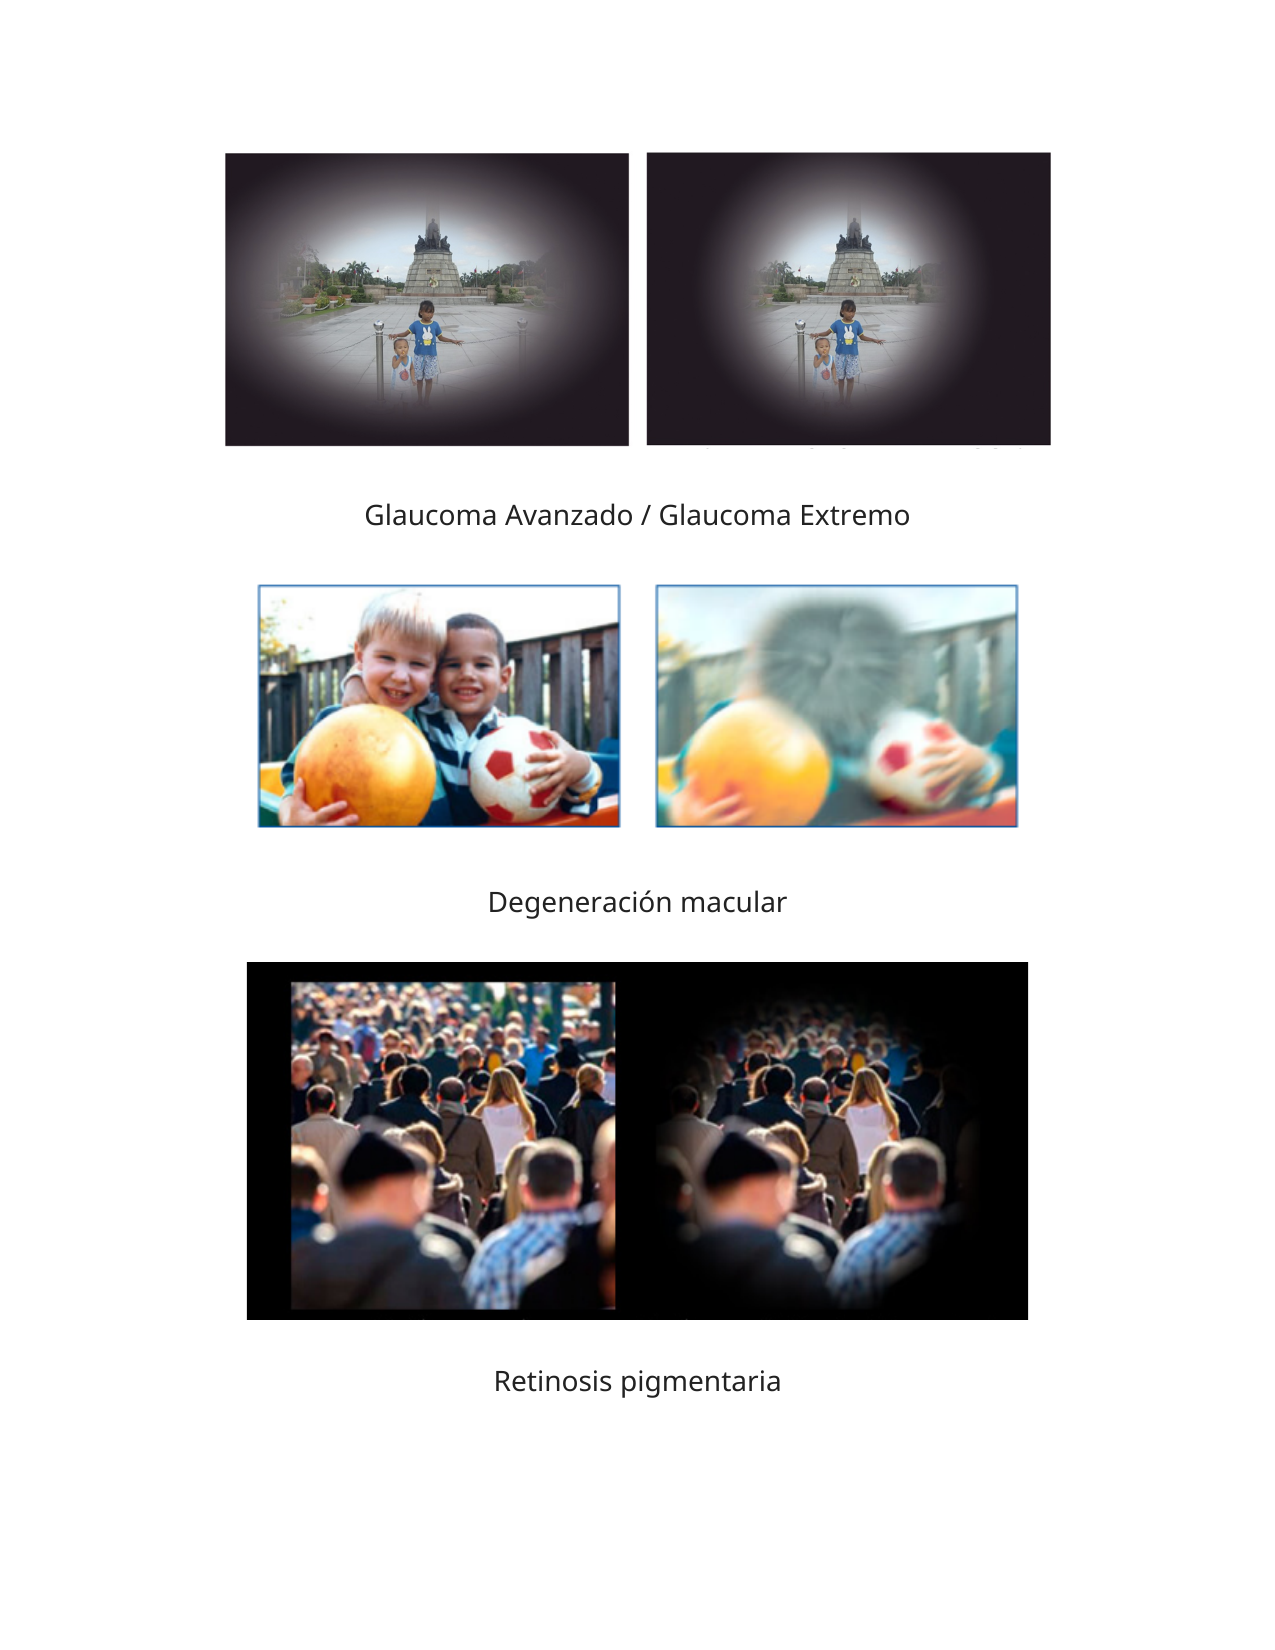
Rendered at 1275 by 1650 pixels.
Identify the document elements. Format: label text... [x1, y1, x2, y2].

picture [216, 150, 1059, 454]
text Glaucoma Avanzado / Glaucoma Extremo [150, 495, 1125, 533]
text Retinosis pigmentaria [150, 1361, 1125, 1399]
picture [246, 962, 1029, 1320]
picture [250, 575, 1025, 841]
text Degeneración macular [150, 883, 1125, 921]
